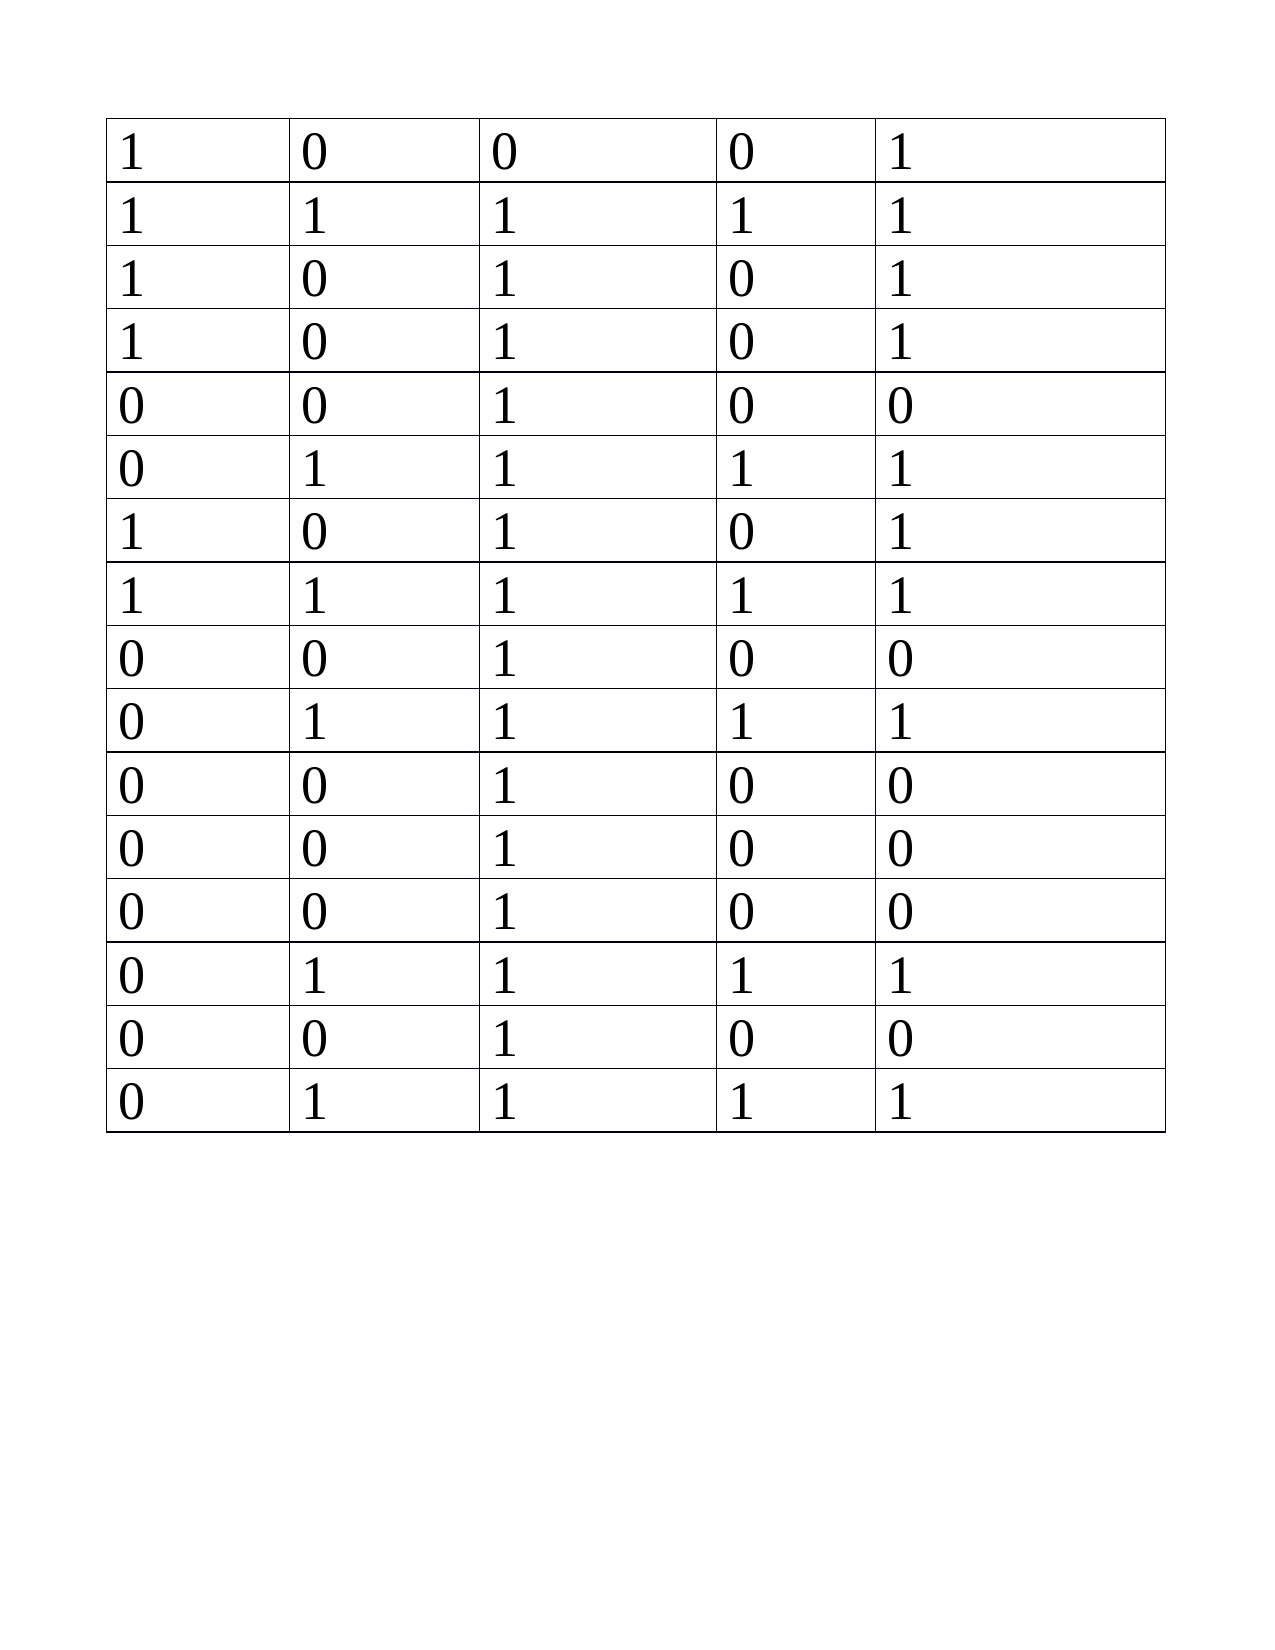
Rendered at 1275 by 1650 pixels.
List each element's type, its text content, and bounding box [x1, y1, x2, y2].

table_cell 1 [717, 1069, 875, 1131]
table_cell 1 [876, 119, 1165, 181]
table_cell 1 [290, 1069, 479, 1131]
table_cell 1 [717, 183, 875, 245]
table_cell 0 [480, 119, 716, 181]
table_cell 0 [290, 119, 479, 181]
table_cell 1 [876, 246, 1165, 308]
table_cell 0 [290, 1006, 479, 1068]
table_cell 1 [107, 246, 289, 308]
table_cell 1 [876, 563, 1165, 625]
table_cell 1 [876, 1069, 1165, 1131]
table_cell 0 [717, 499, 875, 561]
table_cell 1 [480, 309, 716, 371]
table_cell 1 [876, 183, 1165, 245]
table_cell 0 [717, 119, 875, 181]
table_cell 1 [107, 563, 289, 625]
table_cell 1 [107, 309, 289, 371]
table_cell 0 [290, 246, 479, 308]
table_cell 0 [717, 373, 875, 435]
table_cell 1 [290, 943, 479, 1005]
table_cell 0 [107, 943, 289, 1005]
table_cell 1 [876, 309, 1165, 371]
table_cell 1 [290, 563, 479, 625]
table_cell 0 [107, 373, 289, 435]
table_cell 0 [290, 753, 479, 815]
table_cell 1 [480, 373, 716, 435]
table_cell 0 [717, 246, 875, 308]
table_cell 0 [290, 373, 479, 435]
table_cell 0 [107, 1069, 289, 1131]
table_cell 0 [290, 309, 479, 371]
table_cell 1 [876, 499, 1165, 561]
table_cell 0 [876, 753, 1165, 815]
table_cell 0 [107, 753, 289, 815]
table_cell 1 [290, 436, 479, 498]
table_cell 1 [107, 183, 289, 245]
table_cell 0 [717, 626, 875, 688]
table_cell 0 [876, 816, 1165, 878]
table_cell 0 [717, 309, 875, 371]
table_cell 1 [717, 689, 875, 751]
table_cell 1 [480, 436, 716, 498]
table_cell 0 [290, 879, 479, 941]
table_cell 0 [290, 626, 479, 688]
table_cell 1 [107, 119, 289, 181]
table_cell 1 [480, 499, 716, 561]
table_cell 1 [717, 943, 875, 1005]
table_cell 1 [876, 689, 1165, 751]
table_cell 1 [290, 183, 479, 245]
table_cell 0 [717, 1006, 875, 1068]
table_cell 0 [107, 879, 289, 941]
table_cell 0 [717, 816, 875, 878]
table_cell 0 [107, 816, 289, 878]
table_cell 0 [290, 816, 479, 878]
table_cell 1 [480, 563, 716, 625]
table_cell 1 [480, 1069, 716, 1131]
table_cell 1 [480, 183, 716, 245]
table_cell 1 [480, 879, 716, 941]
table_cell 1 [480, 753, 716, 815]
table_cell 0 [717, 879, 875, 941]
table_cell 0 [290, 499, 479, 561]
table_cell 1 [480, 689, 716, 751]
table_cell 1 [717, 436, 875, 498]
table_cell 0 [876, 626, 1165, 688]
table_cell 1 [290, 689, 479, 751]
table_cell 0 [876, 1006, 1165, 1068]
table_cell 1 [107, 499, 289, 561]
table_cell 1 [876, 436, 1165, 498]
table_cell 0 [876, 879, 1165, 941]
table_cell 0 [107, 436, 289, 498]
table_cell 1 [480, 1006, 716, 1068]
table_cell 1 [876, 943, 1165, 1005]
table_cell 0 [717, 753, 875, 815]
table_cell 1 [480, 816, 716, 878]
table_cell 0 [107, 689, 289, 751]
table_cell 0 [107, 1006, 289, 1068]
table_cell 1 [480, 246, 716, 308]
table_cell 1 [480, 943, 716, 1005]
table_cell 0 [876, 373, 1165, 435]
table_cell 0 [107, 626, 289, 688]
table_cell 1 [717, 563, 875, 625]
table_cell 1 [480, 626, 716, 688]
